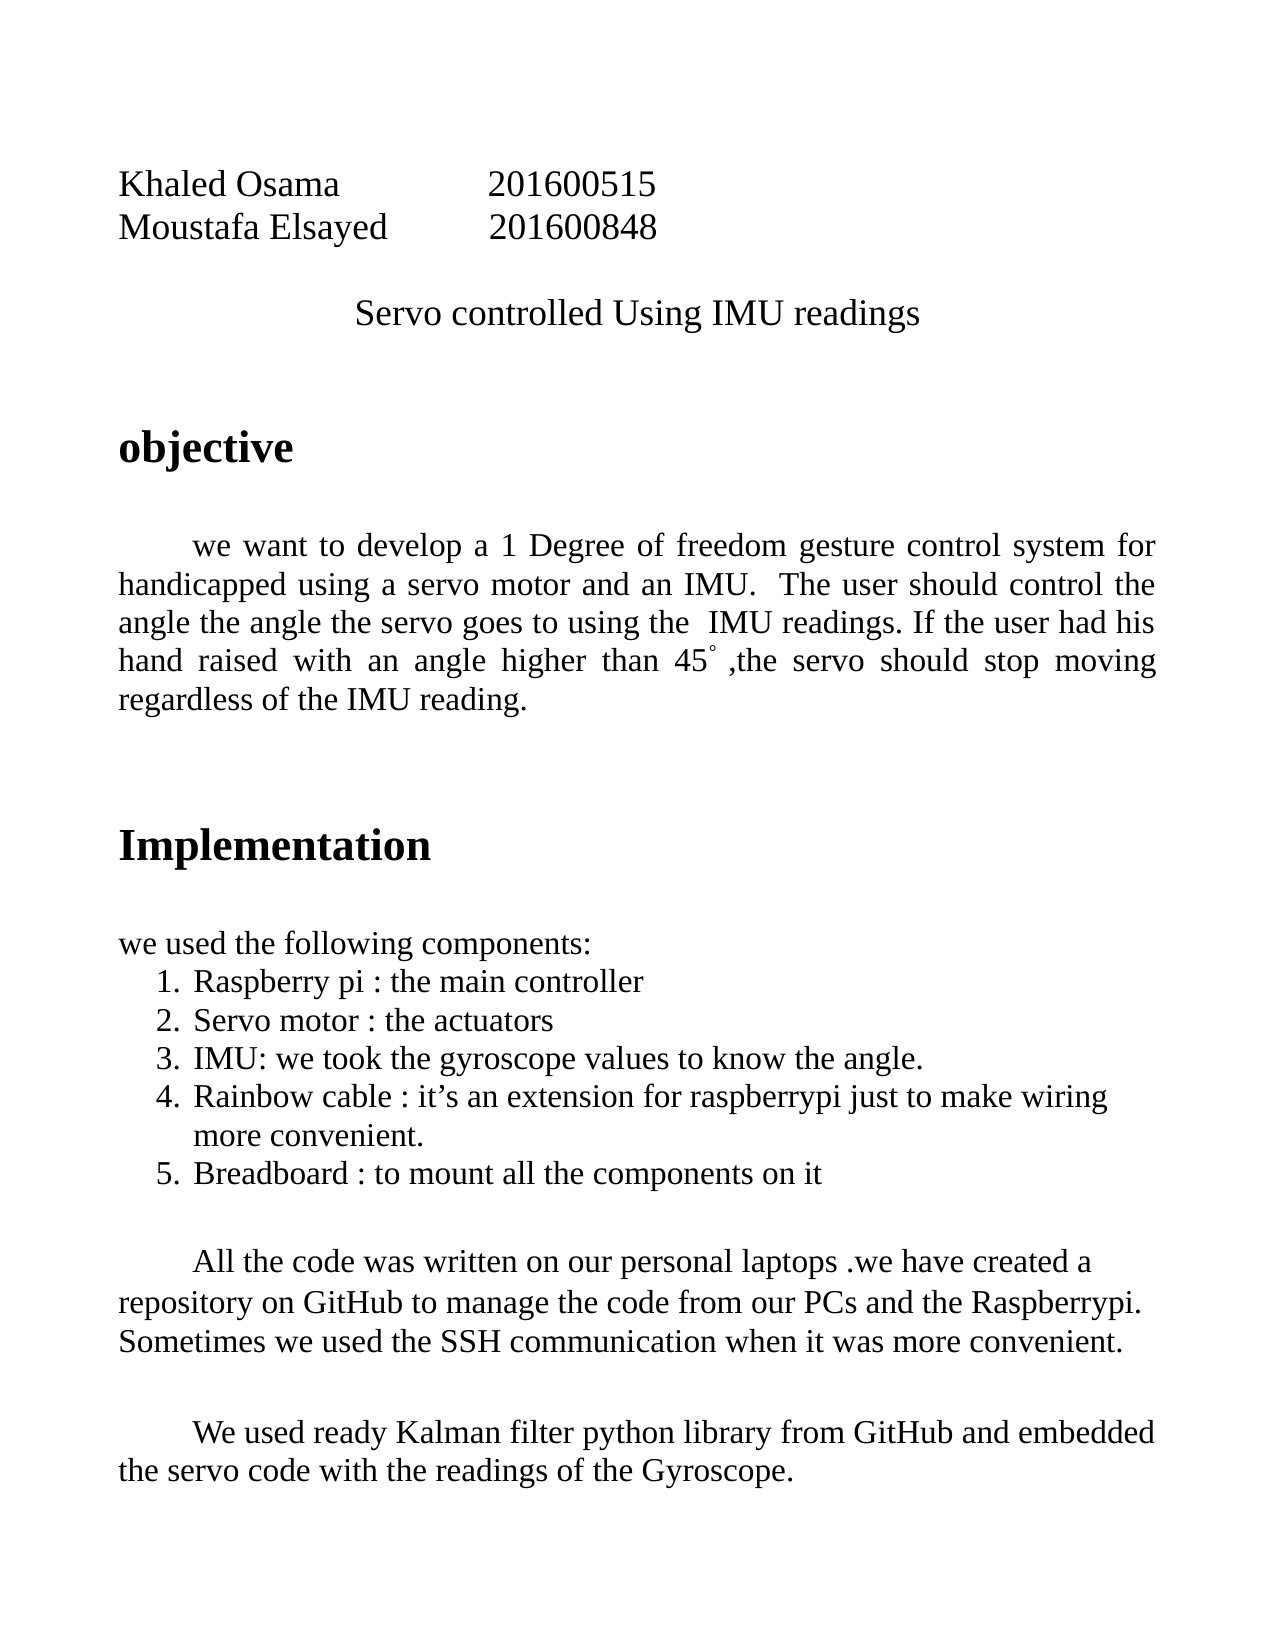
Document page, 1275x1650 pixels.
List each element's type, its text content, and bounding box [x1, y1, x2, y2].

text Khaled Osama 201600515 [118, 161, 1157, 204]
text we used the following components: [118, 923, 1157, 961]
text We used ready Kalman filter python library from GitHub and embedded the servo code with the readings of the Gyroscope. [118, 1412, 1157, 1488]
text we want to develop a 1 Degree of freedom gesture control system for handicapped using a servo motor and an IMU. The user should control the angle the angle the servo goes to using the IMU readings. If the user had his hand raised with an angle higher than 45° ,the servo should stop moving regardless of the IMU reading. [118, 525, 1157, 717]
text Servo controlled Using IMU readings [118, 291, 1157, 334]
text Moustafa Elsayed 201600848 [118, 204, 1157, 247]
text Implementation [118, 818, 1157, 870]
list Rainbow cable : it’s an extension for raspberrypi just to make wiring more convenient. [156, 1076, 1157, 1153]
list Servo motor : the actuators [156, 1000, 1157, 1038]
text objective [118, 420, 1157, 473]
text All the code was written on our personal laptops .we have created a repository on GitHub to manage the code from our PCs and the Raspberrypi. Sometimes we used the SSH communication when it was more convenient. [118, 1230, 1157, 1359]
list Raspberry pi : the main controller [156, 961, 1157, 1000]
list Breadboard : to mount all the components on it [156, 1153, 1157, 1191]
list IMU: we took the gyroscope values to know the angle. [156, 1038, 1157, 1076]
